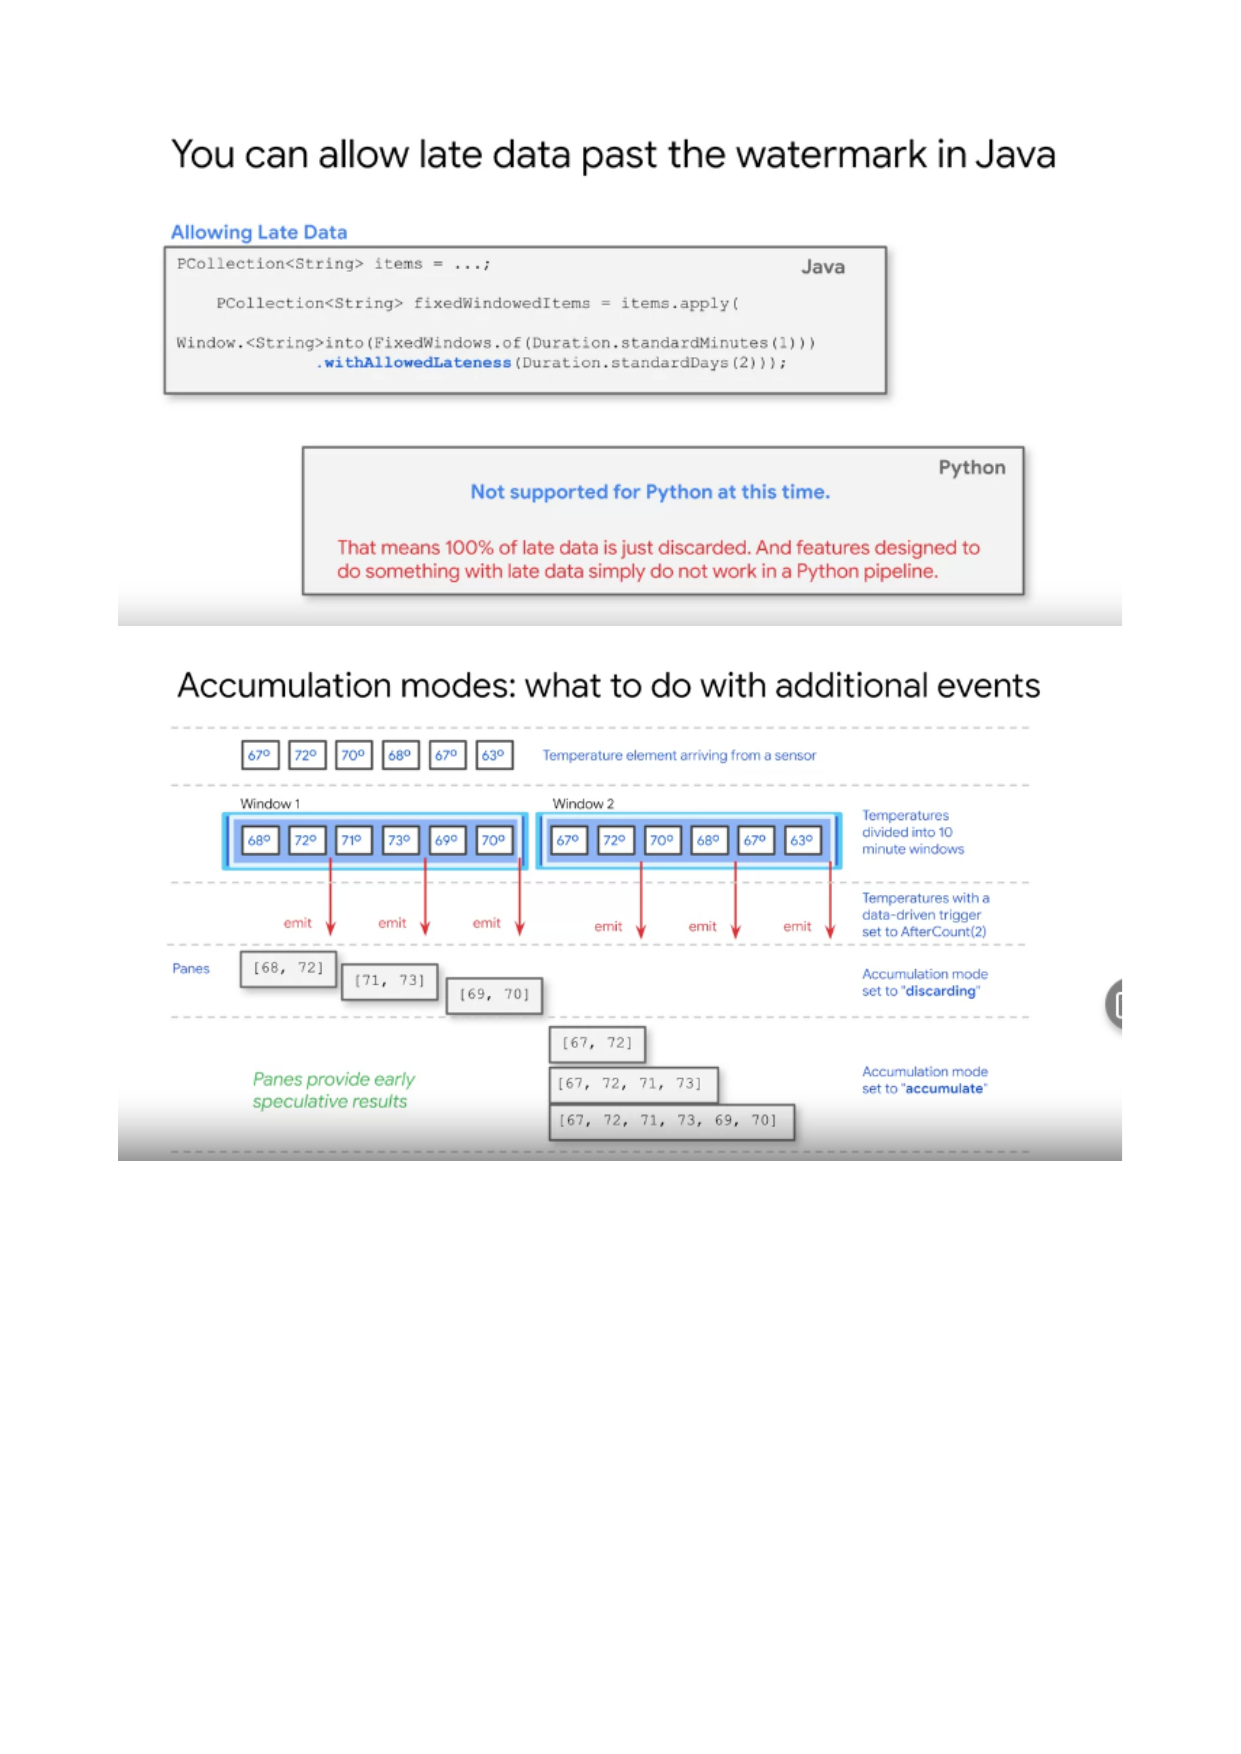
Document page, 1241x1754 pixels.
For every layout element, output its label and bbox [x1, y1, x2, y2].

picture [118, 653, 1123, 1161]
picture [118, 118, 1123, 626]
